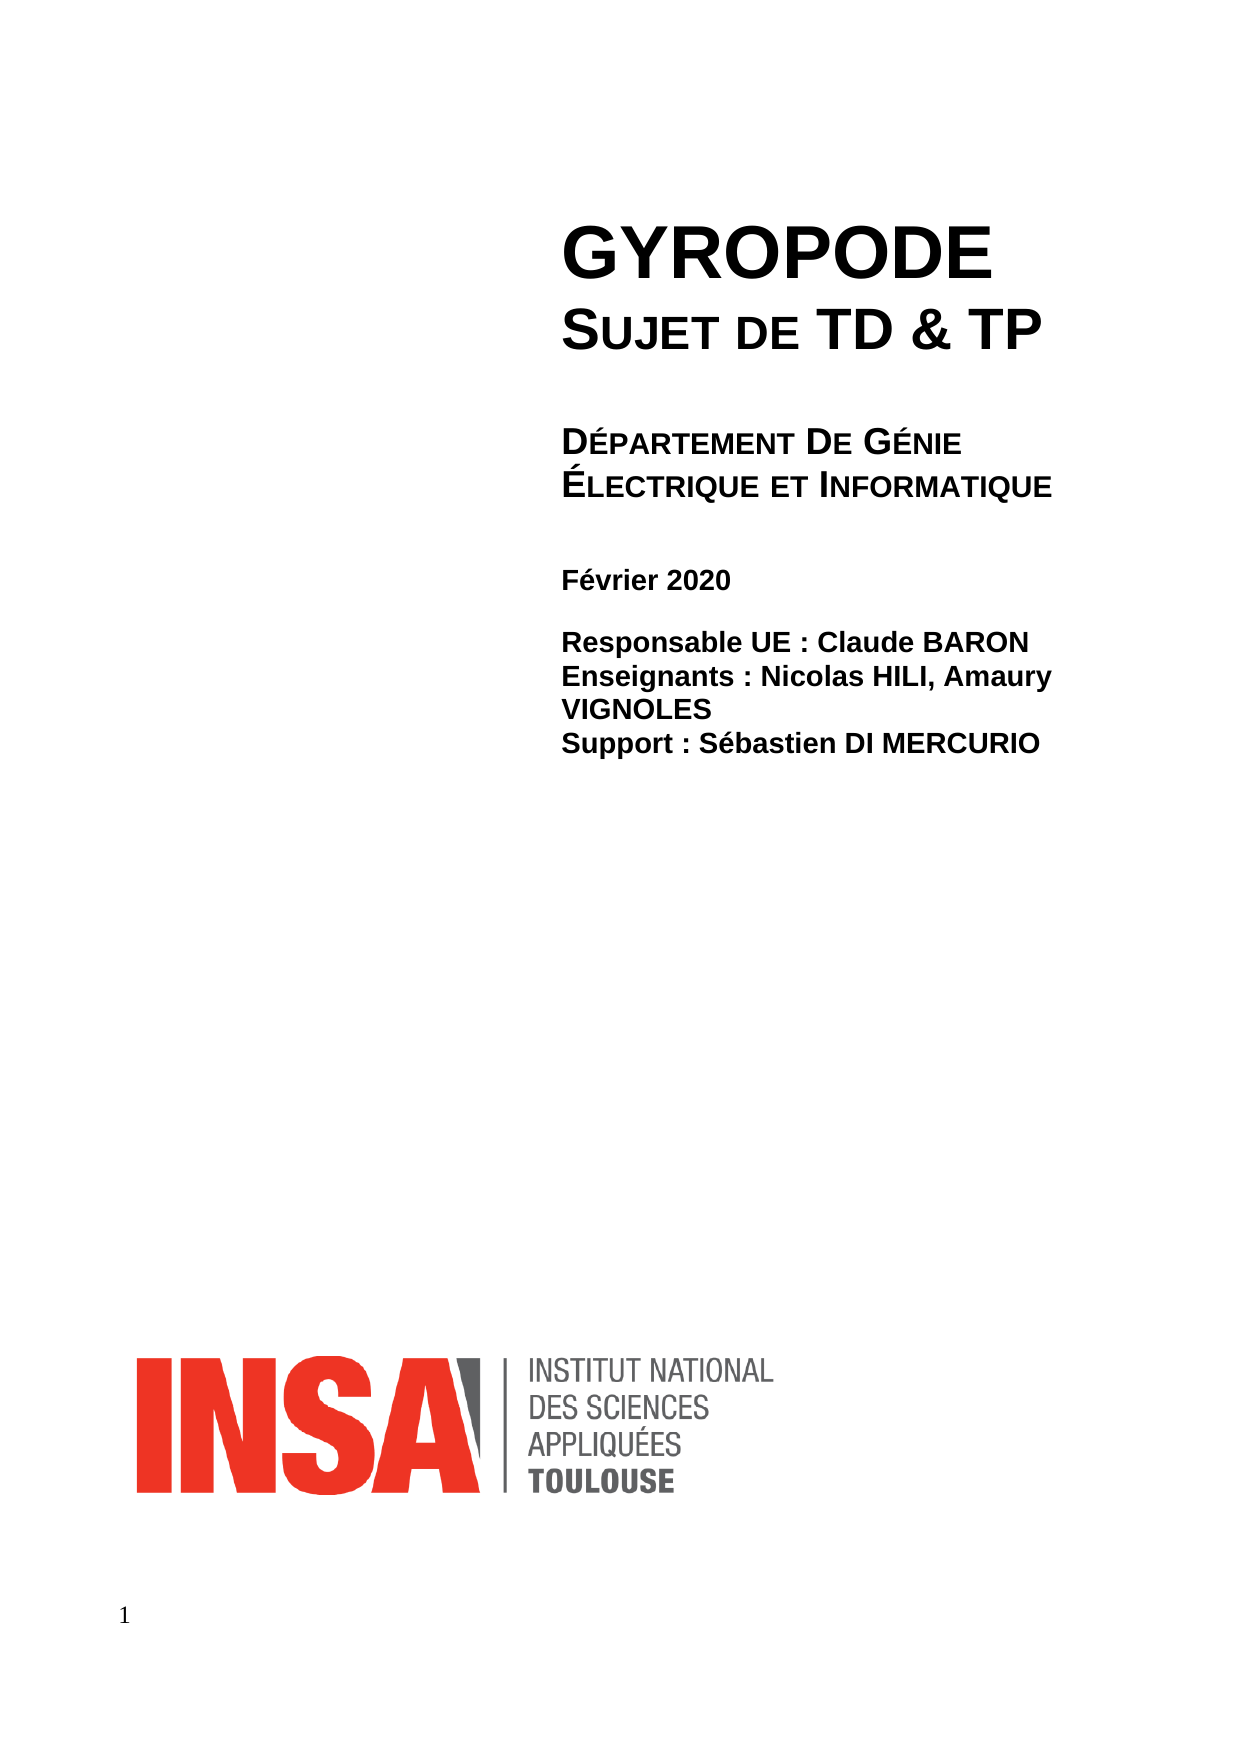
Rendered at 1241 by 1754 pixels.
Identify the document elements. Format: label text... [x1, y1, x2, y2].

text Département De Génie Électrique et Informatique [561, 419, 1122, 505]
picture [136, 1356, 774, 1495]
text Enseignants : Nicolas HILI, Amaury VIGNOLES [561, 659, 1122, 726]
text Sujet de TD & TP [561, 294, 1122, 362]
text Gyropode [561, 208, 1122, 294]
text Responsable UE : Claude BARON [561, 625, 1122, 659]
text Février 2020 [561, 563, 1122, 596]
text Support : Sébastien DI MERCURIO [561, 726, 1122, 759]
